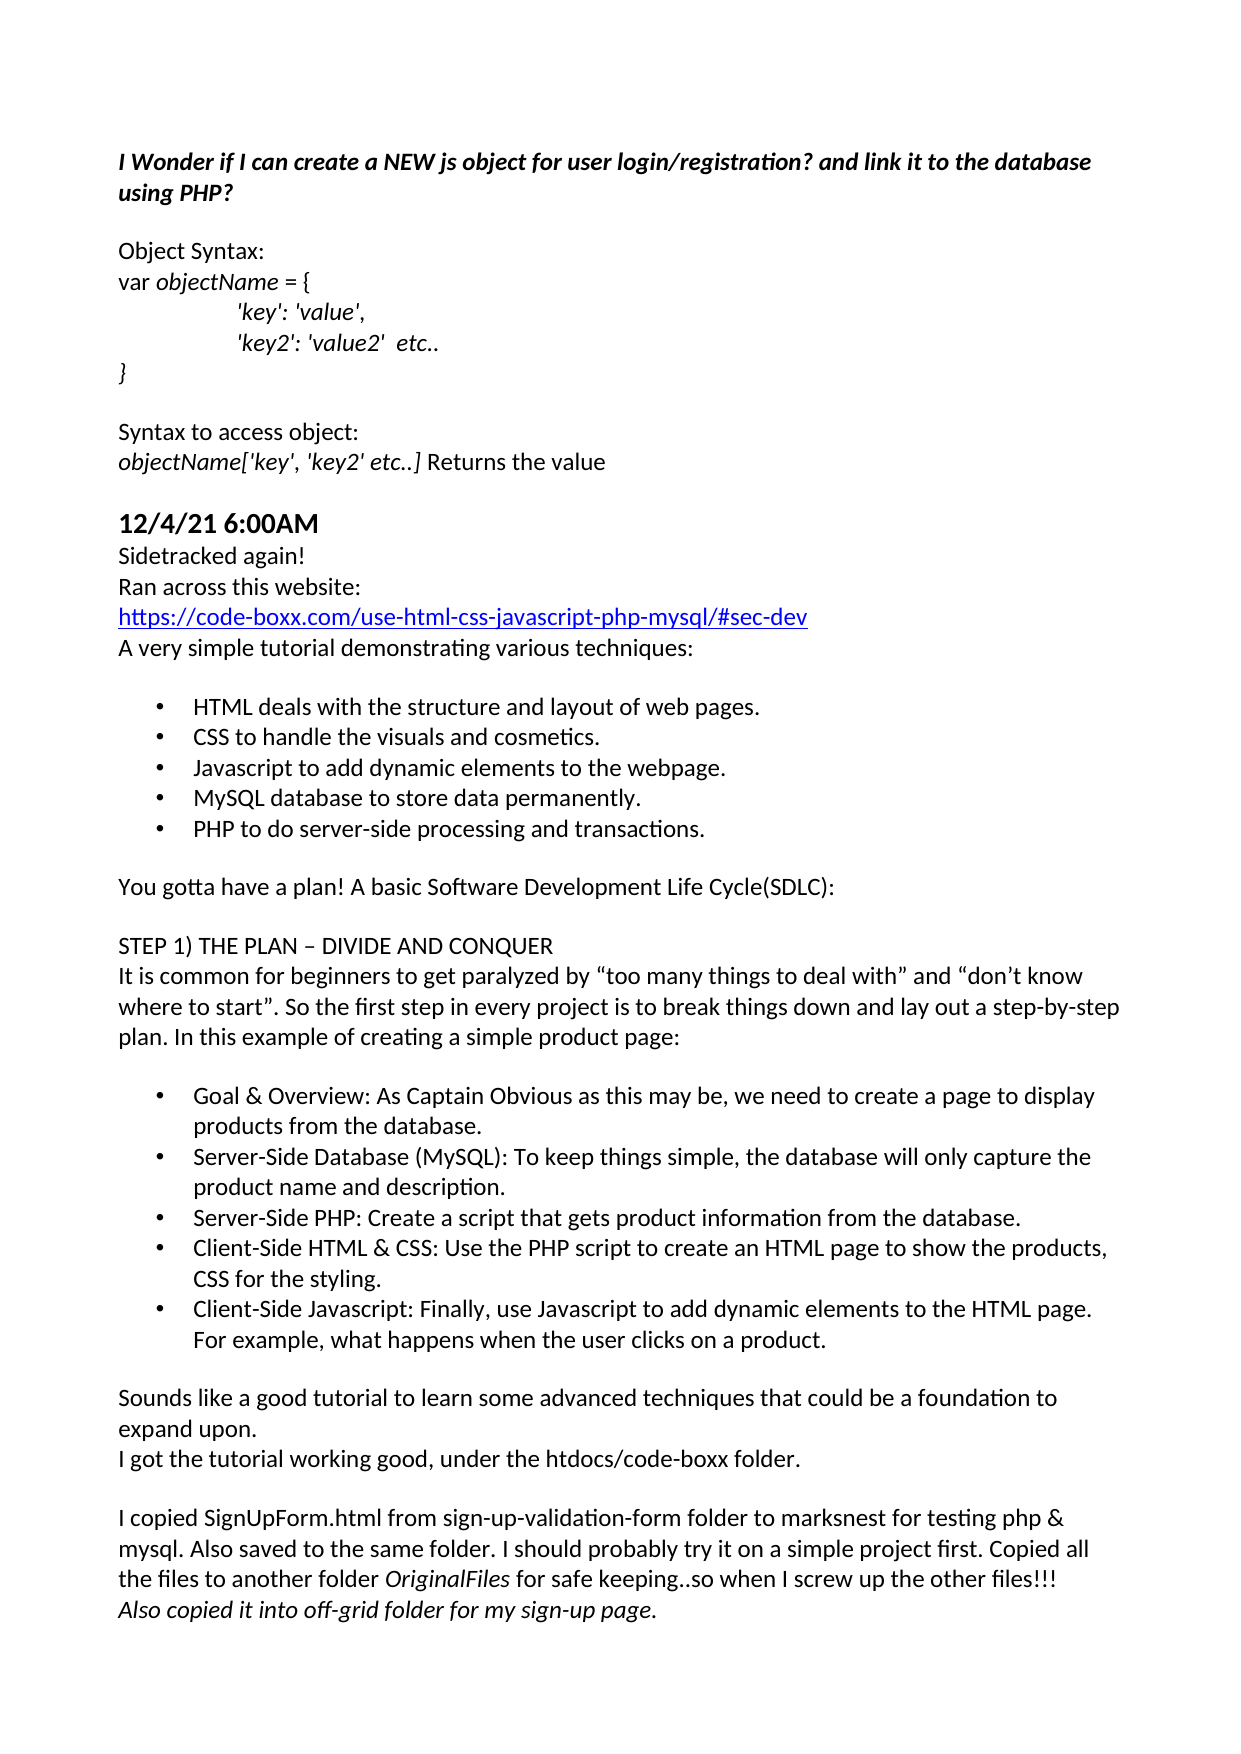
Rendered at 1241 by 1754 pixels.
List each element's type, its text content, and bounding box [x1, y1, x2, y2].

text You gotta have a plan! A basic Software Development Life Cycle(SDLC): [118, 871, 1122, 902]
text Ran across this website: [118, 571, 1122, 602]
text 12/4/21 6:00AM [118, 505, 1122, 541]
text Also copied it into off-grid folder for my sign-up page. [118, 1594, 1122, 1624]
text 'key': 'value', [118, 296, 1122, 327]
text 'key2': 'value2' etc.. [118, 327, 1122, 357]
list PHP to do server-side processing and transactions. [156, 813, 1122, 843]
text Sounds like a good tutorial to learn some advanced techniques that could be a foundation to expand upon. [118, 1383, 1122, 1444]
list Server-Side Database (MySQL): To keep things simple, the database will only capture the product name and description. [156, 1141, 1122, 1202]
text Object Syntax: [118, 235, 1122, 266]
text I Wonder if I can create a NEW js object for user login/registration? and link it to the database using PHP? [118, 146, 1122, 207]
list HTML deals with the structure and layout of web pages. [156, 691, 1122, 721]
text Syntax to access object: [118, 416, 1122, 446]
text STEP 1) THE PLAN – DIVIDE AND CONQUER [118, 930, 1122, 960]
text Sidetracked again! [118, 541, 1122, 571]
list Server-Side PHP: Create a script that gets product information from the database. [156, 1202, 1122, 1232]
list MySQL database to store data permanently. [156, 782, 1122, 813]
text var objectName = { [118, 266, 1122, 296]
list Client-Side HTML & CSS: Use the PHP script to create an HTML page to show the products, CSS for the styling. [156, 1232, 1122, 1293]
text https://code-boxx.com/use-html-css-javascript-php-mysql/#sec-dev [118, 602, 1122, 632]
list Javascript to add dynamic elements to the webpage. [156, 752, 1122, 782]
text It is common for beginners to get paralyzed by “too many things to deal with” and “don’t know where to start”. So the first step in every project is to break things down and lay out a step-by-step plan. In this example of creating a simple product page: [118, 960, 1122, 1052]
list CSS to handle the visuals and cosmetics. [156, 721, 1122, 752]
text I got the tutorial working good, under the htdocs/code-boxx folder. [118, 1444, 1122, 1474]
text } [118, 357, 1122, 388]
list Client-Side Javascript: Finally, use Javascript to add dynamic elements to the HTML page. For example, what happens when the user clicks on a product. [156, 1293, 1122, 1354]
text A very simple tutorial demonstrating various techniques: [118, 632, 1122, 663]
text I copied SignUpForm.html from sign-up-validation-form folder to marksnest for testing php & mysql. Also saved to the same folder. I should probably try it on a simple project first. Copied all the files to another folder OriginalFiles for safe keeping..so when I screw up the other files!!! [118, 1502, 1122, 1594]
list Goal & Overview: As Captain Obvious as this may be, we need to create a page to display products from the database. [156, 1080, 1122, 1141]
text objectName['key', 'key2' etc..] Returns the value [118, 446, 1122, 477]
